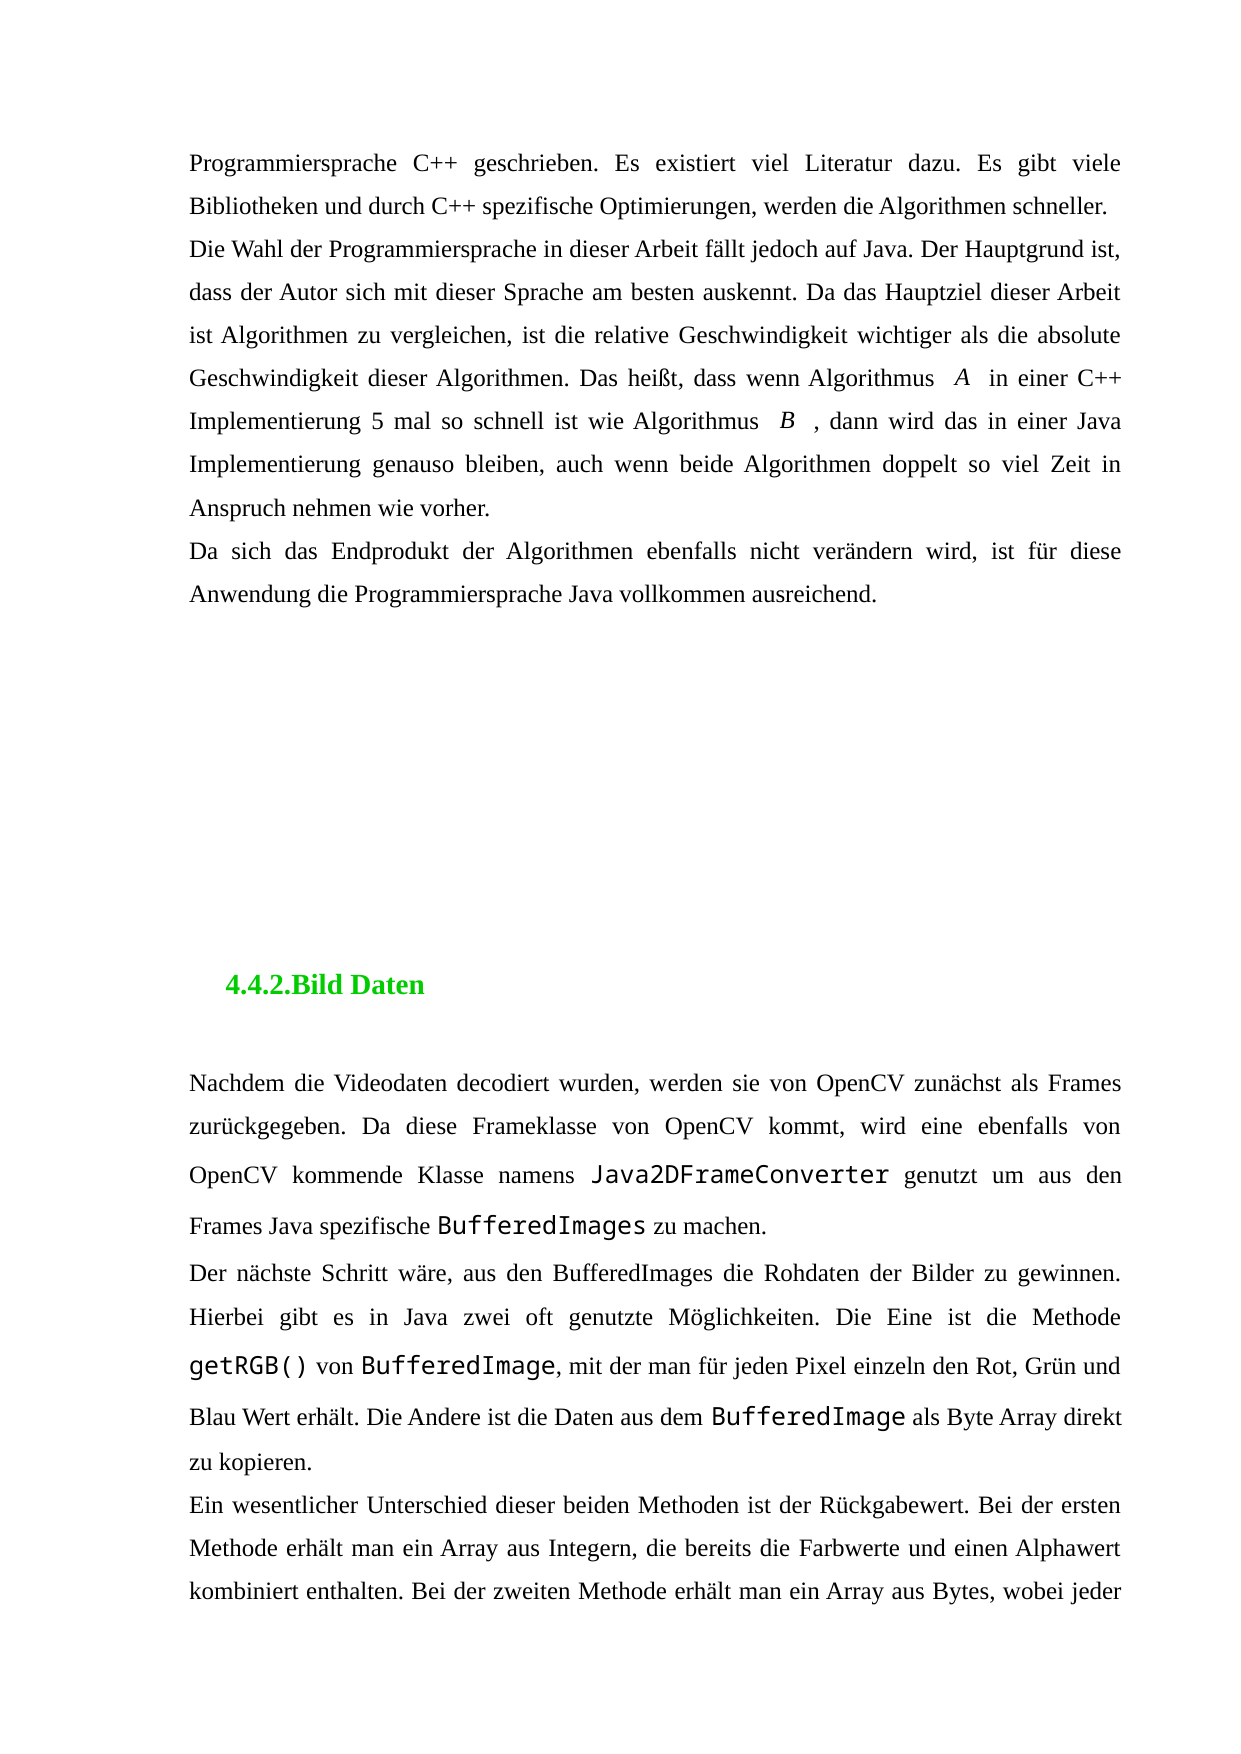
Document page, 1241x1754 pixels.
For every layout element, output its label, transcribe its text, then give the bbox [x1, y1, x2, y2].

text Die Wahl der Programmiersprache in dieser Arbeit fällt jedoch auf Java. Der Hauptgrund ist, dass der Autor sich mit dieser Sprache am besten auskennt. Da das Hauptziel dieser Arbeit ist Algorithmen zu vergleichen, ist die relative Geschwindigkeit wichtiger als die absolute Geschwindigkeit dieser Algorithmen. Das heißt, dass wenn Algorithmusin einer C++ Implementierung 5 mal so schnell ist wie Algorithmus, dann wird das in einer Java Implementierung genauso bleiben, auch wenn beide Algorithmen doppelt so viel Zeit in Anspruch nehmen wie vorher. [189, 234, 1122, 521]
text 4.4.2.Bild Daten [189, 967, 1122, 1001]
text Nachdem die Videodaten decodiert wurden, werden sie von OpenCV zunächst als Frames zurückgegeben. Da diese Frameklasse von OpenCV kommt, wird eine ebenfalls von OpenCV kommende Klasse namens Java2DFrameConverter genutzt um aus den Frames Java spezifische BufferedImages zu machen. [189, 1068, 1122, 1242]
text Programmiersprache C++ geschrieben. Es existiert viel Literatur dazu. Es gibt viele Bibliotheken und durch C++ spezifische Optimierungen, werden die Algorithmen schneller. [189, 148, 1122, 219]
text Da sich das Endprodukt der Algorithmen ebenfalls nicht verändern wird, ist für diese Anwendung die Programmiersprache Java vollkommen ausreichend. [189, 536, 1122, 608]
text Ein wesentlicher Unterschied dieser beiden Methoden ist der Rückgabewert. Bei der ersten Methode erhält man ein Array aus Integern, die bereits die Farbwerte und einen Alphawert kombiniert enthalten. Bei der zweiten Methode erhält man ein Array aus Bytes, wobei jeder [189, 1490, 1122, 1605]
text Der nächste Schritt wäre, aus den BufferedImages die Rohdaten der Bilder zu gewinnen. Hierbei gibt es in Java zwei oft genutzte Möglichkeiten. Die Eine ist die Methode getRGB() von BufferedImage, mit der man für jeden Pixel einzeln den Rot, Grün und Blau Wert erhält. Die Andere ist die Daten aus dem BufferedImage als Byte Array direkt zu kopieren. [189, 1258, 1122, 1476]
